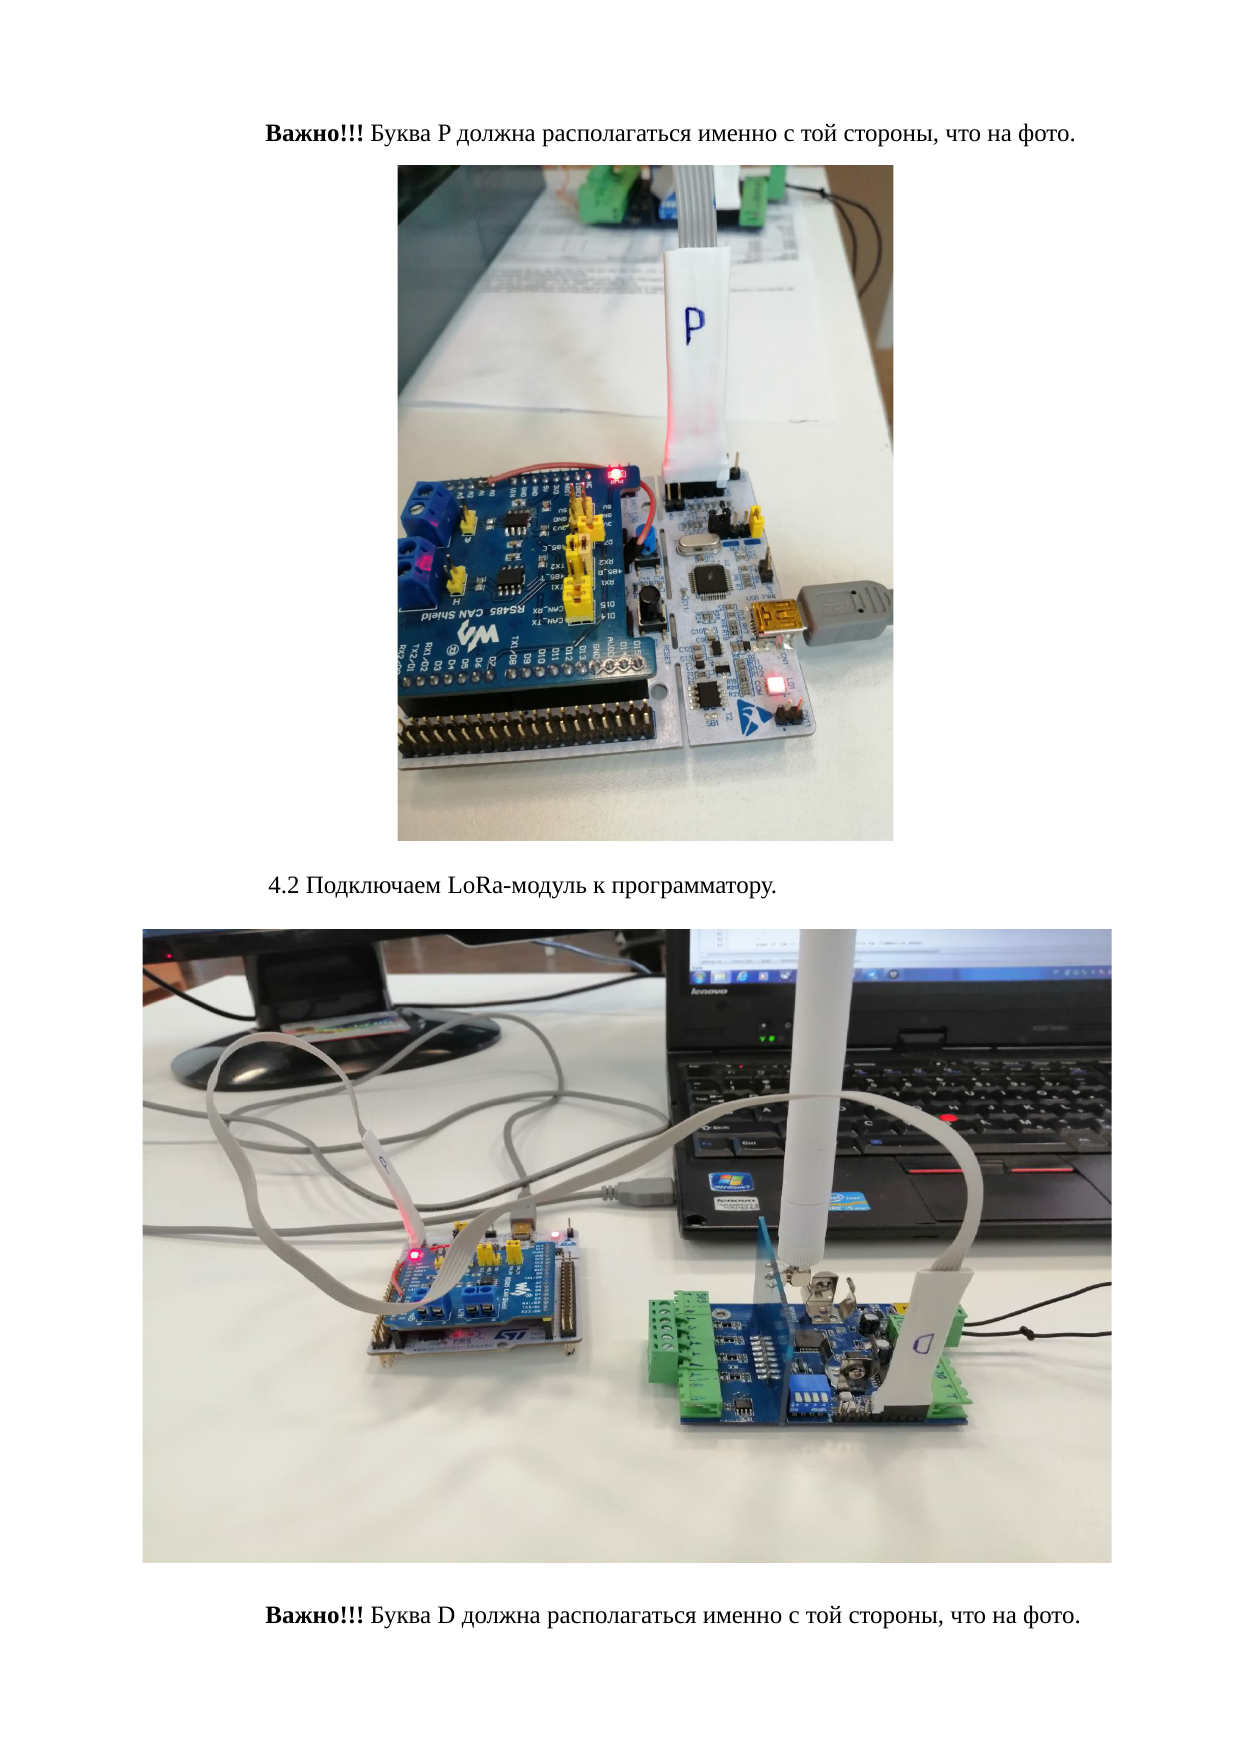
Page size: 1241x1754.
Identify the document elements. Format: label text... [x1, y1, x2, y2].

text Важно!!! Буква D должна располагаться именно с той стороны, что на фото. [118, 1597, 1122, 1630]
text Важно!!! Буква P должна располагаться именно с той стороны, что на фото. [118, 118, 1122, 147]
picture [142, 929, 1112, 1563]
picture [397, 165, 894, 841]
list Подключаем LoRa-модуль к программатору. [268, 870, 1122, 898]
